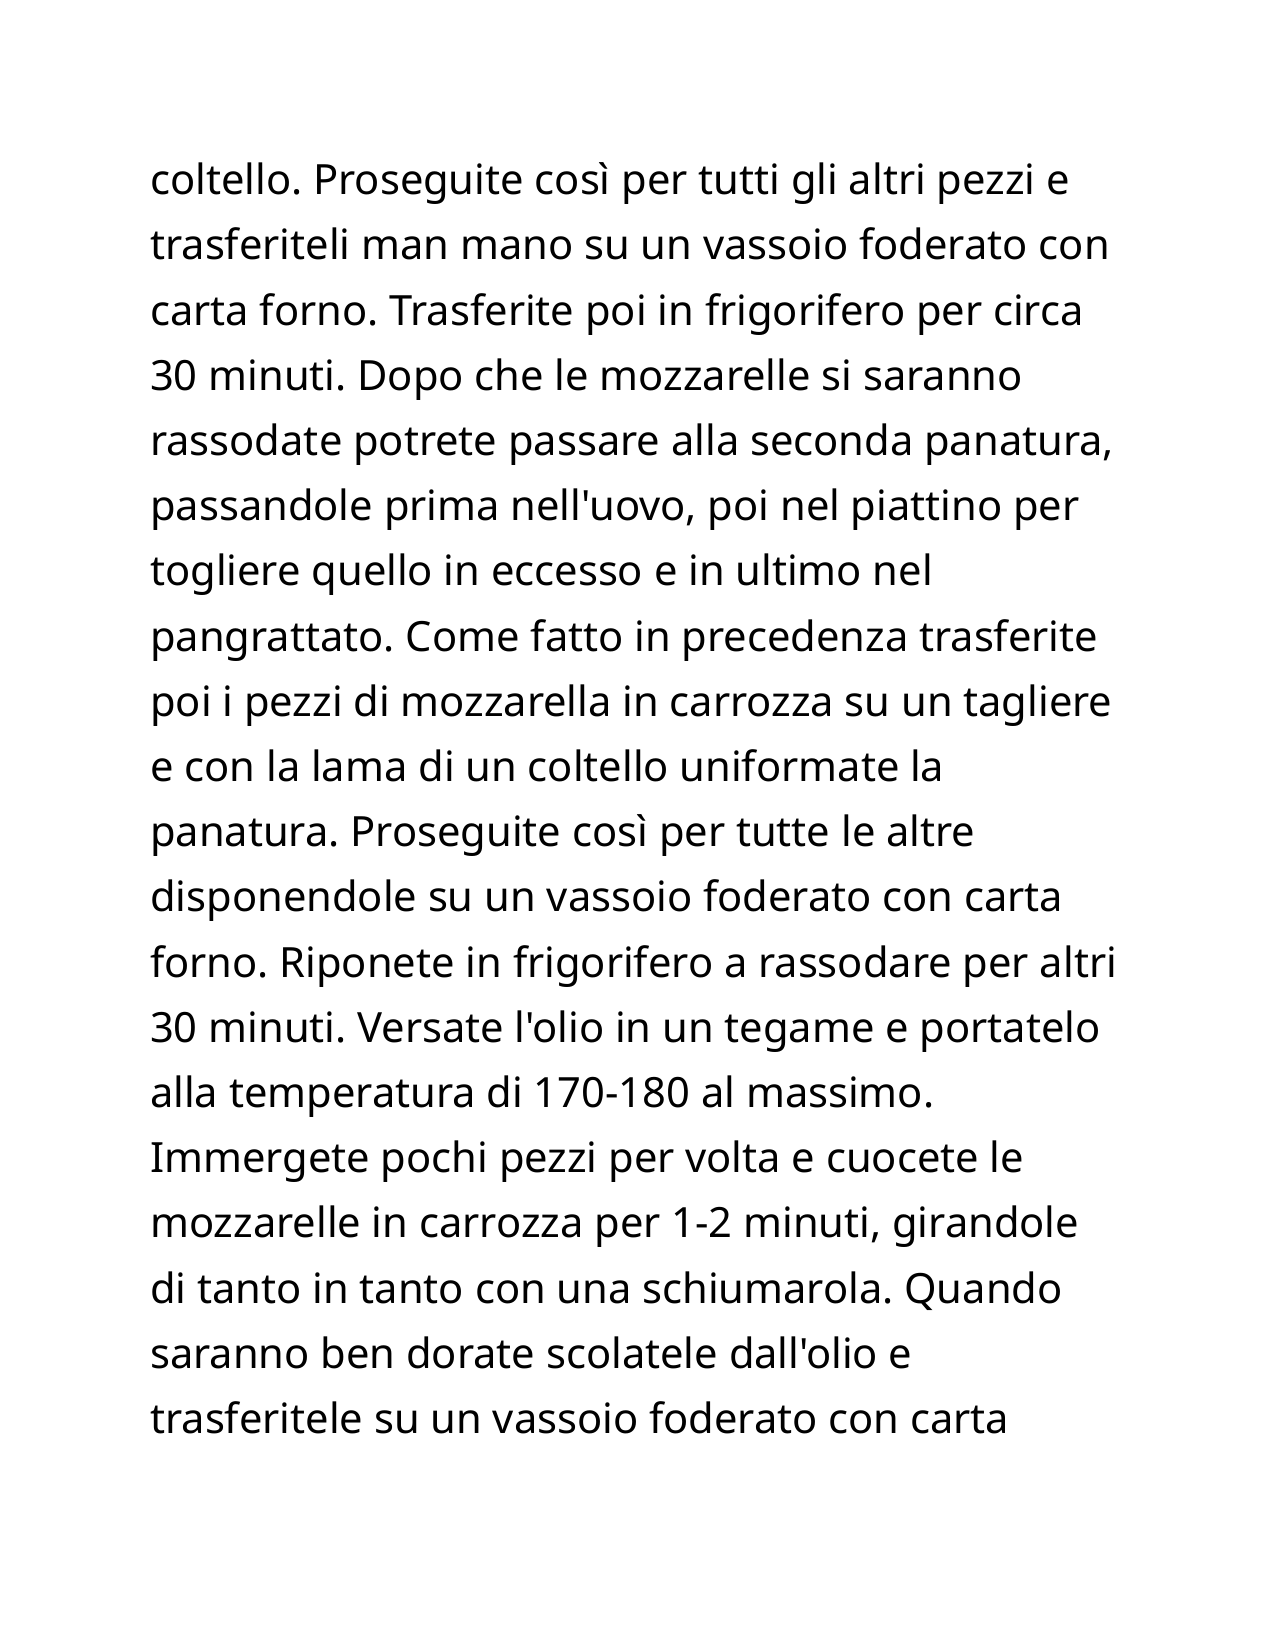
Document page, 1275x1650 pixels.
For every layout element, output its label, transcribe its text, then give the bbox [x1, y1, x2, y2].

text coltello. Proseguite così per tutti gli altri pezzi e trasferiteli man mano su un vassoio foderato con carta forno. Trasferite poi in frigorifero per circa 30 minuti. Dopo che le mozzarelle si saranno rassodate potrete passare alla seconda panatura, passandole prima nell'uovo, poi nel piattino per togliere quello in eccesso e in ultimo nel pangrattato. Come fatto in precedenza trasferite poi i pezzi di mozzarella in carrozza su un tagliere e con la lama di un coltello uniformate la panatura. Proseguite così per tutte le altre disponendole su un vassoio foderato con carta forno. Riponete in frigorifero a rassodare per altri 30 minuti. Versate l'olio in un tegame e portatelo alla temperatura di 170-180 al massimo. Immergete pochi pezzi per volta e cuocete le mozzarelle in carrozza per 1-2 minuti, girandole di tanto in tanto con una schiumarola. Quando saranno ben dorate scolatele dall'olio e trasferitele su un vassoio foderato con carta [150, 150, 1125, 1446]
